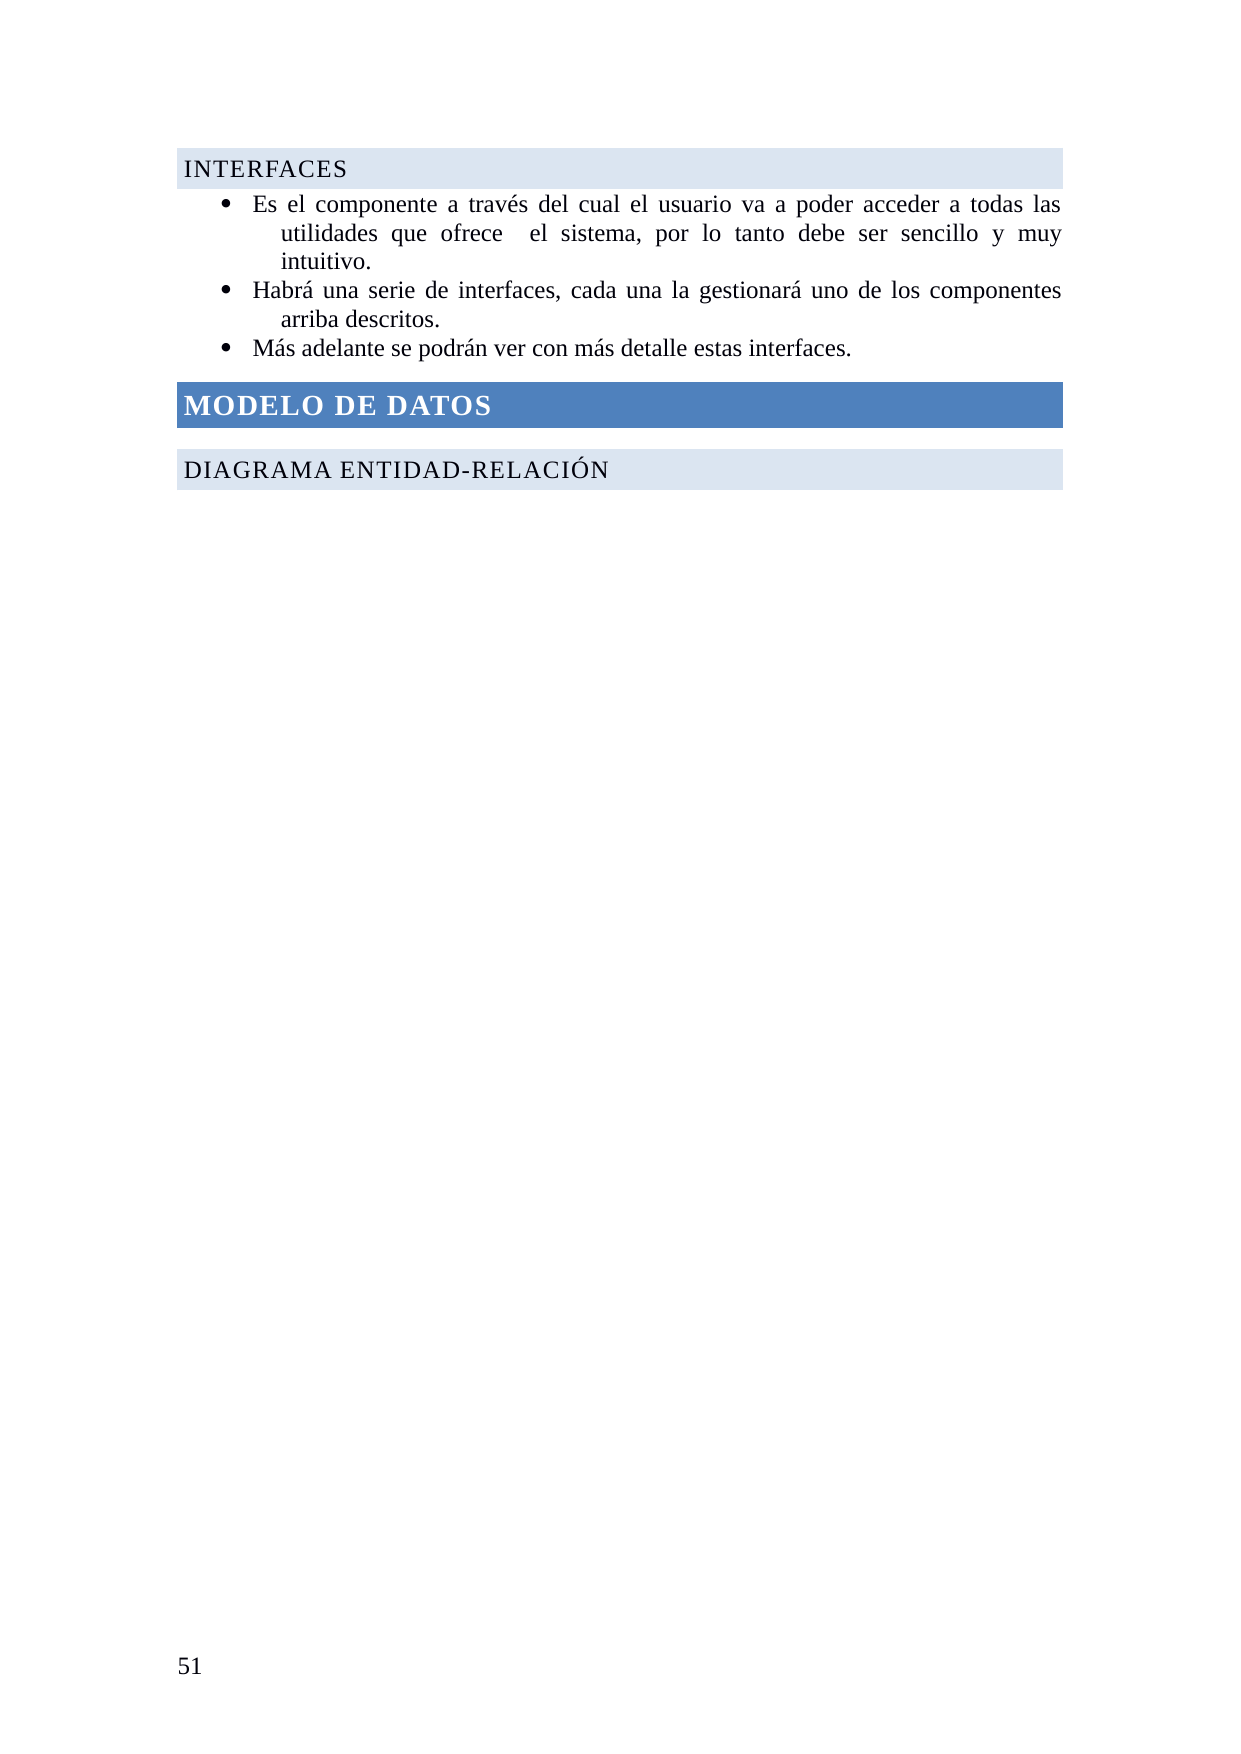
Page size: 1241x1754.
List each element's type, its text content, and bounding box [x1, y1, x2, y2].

list Más adelante se podrán ver con más detalle estas interfaces. [222, 333, 1063, 361]
list Habrá una serie de interfaces, cada una la gestionará uno de los componentes arriba descritos. [222, 275, 1063, 333]
subtitle Diagrama entidad-relación [184, 455, 1057, 484]
list Es el componente a través del cual el usuario va a poder acceder a todas las utilidades que ofrece el sistema, por lo tanto debe ser sencillo y muy intuitivo. [222, 189, 1063, 275]
subtitle Modelo de datos [184, 389, 1057, 422]
subtitle Interfaces [184, 154, 1057, 183]
